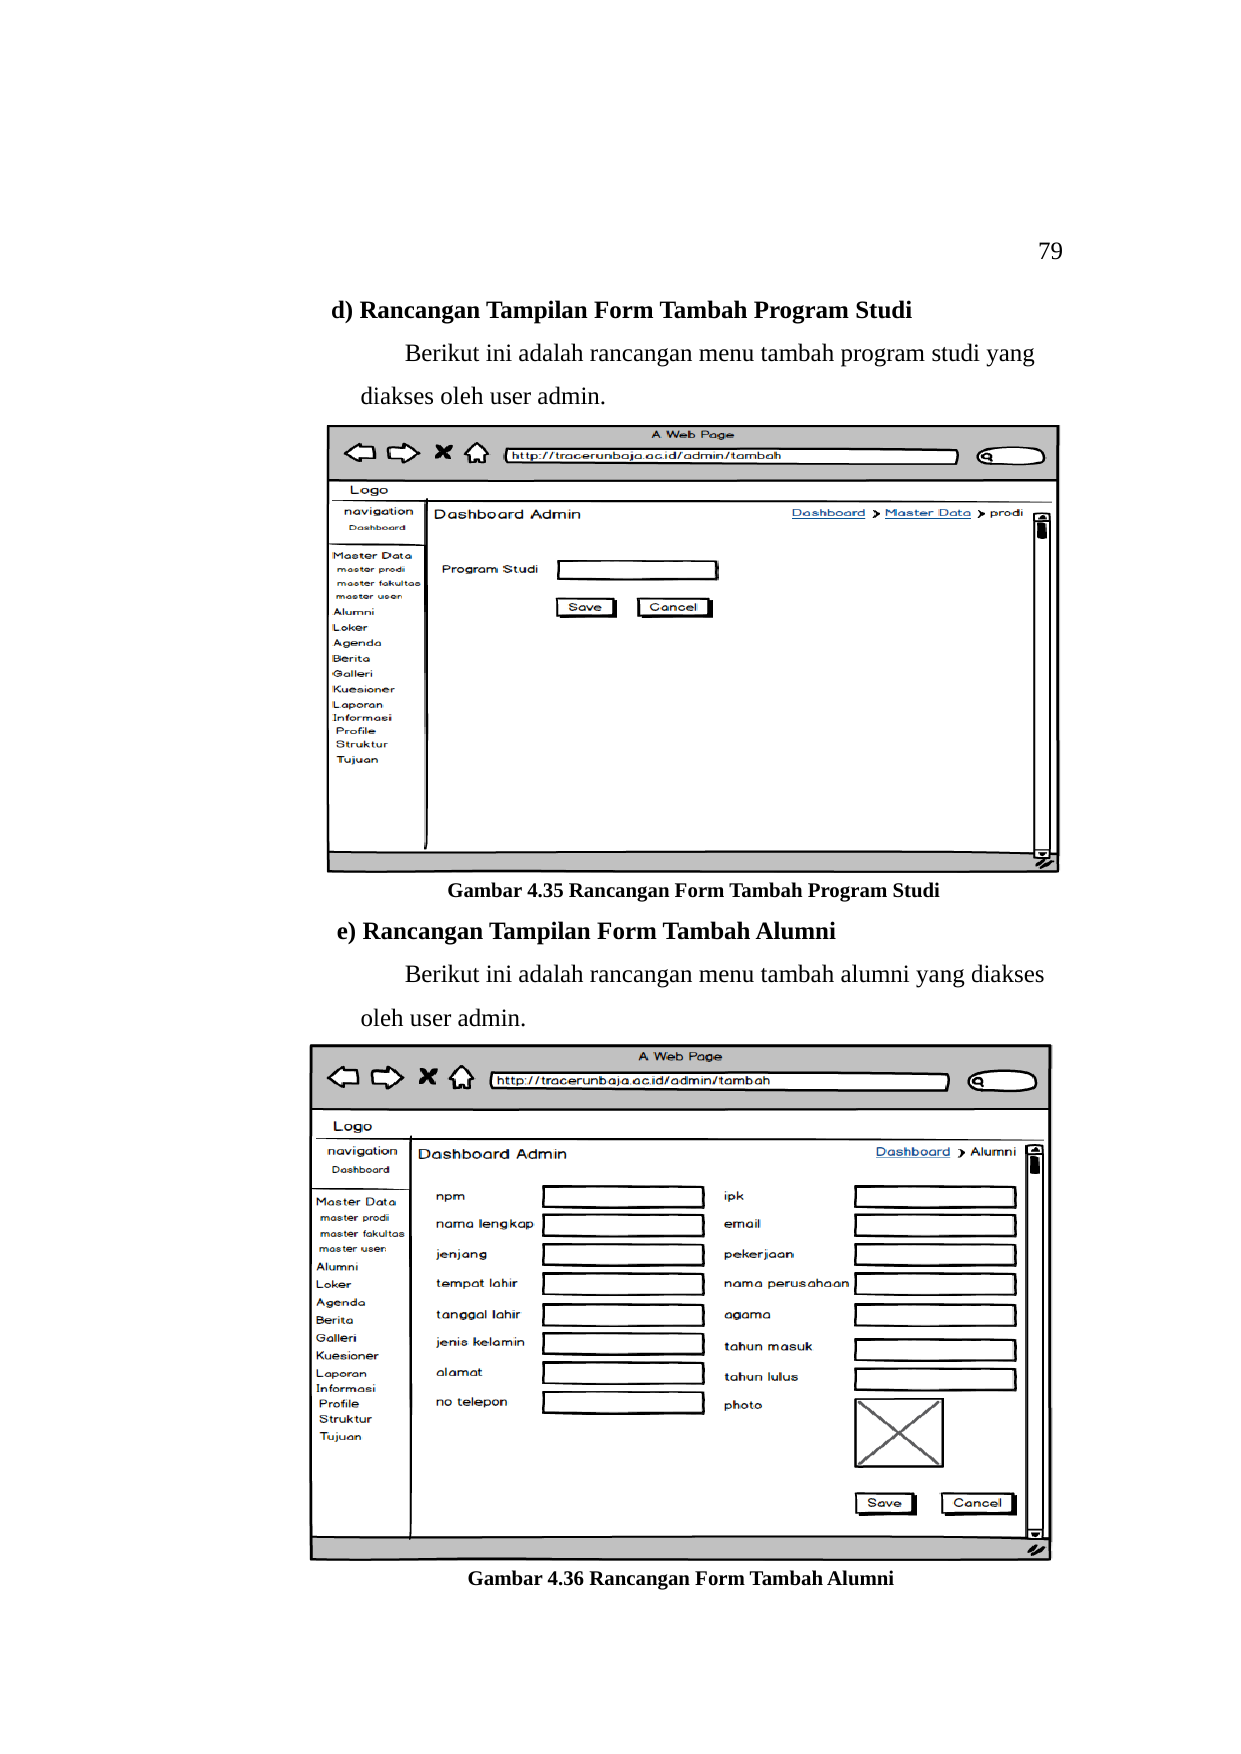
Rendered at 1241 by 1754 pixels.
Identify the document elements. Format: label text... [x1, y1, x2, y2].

list Berikut ini adalah rancangan menu tambah program studi yang diakses oleh user admin. [360, 338, 1063, 410]
picture [309, 1044, 1053, 1561]
list d) Rancangan Tampilan Form Tambah Program Studi [331, 295, 1063, 324]
list e) Rancangan Tampilan Form Tambah Alumni [327, 412, 1063, 945]
text Gambar 4.36 Rancangan Form Tambah Alumni [309, 1561, 1052, 1590]
picture [326, 425, 1061, 873]
text Gambar 4.35 Rancangan Form Tambah Program Studi [327, 873, 1060, 902]
list Berikut ini adalah rancangan menu tambah alumni yang diakses oleh user admin. [360, 959, 1063, 1031]
